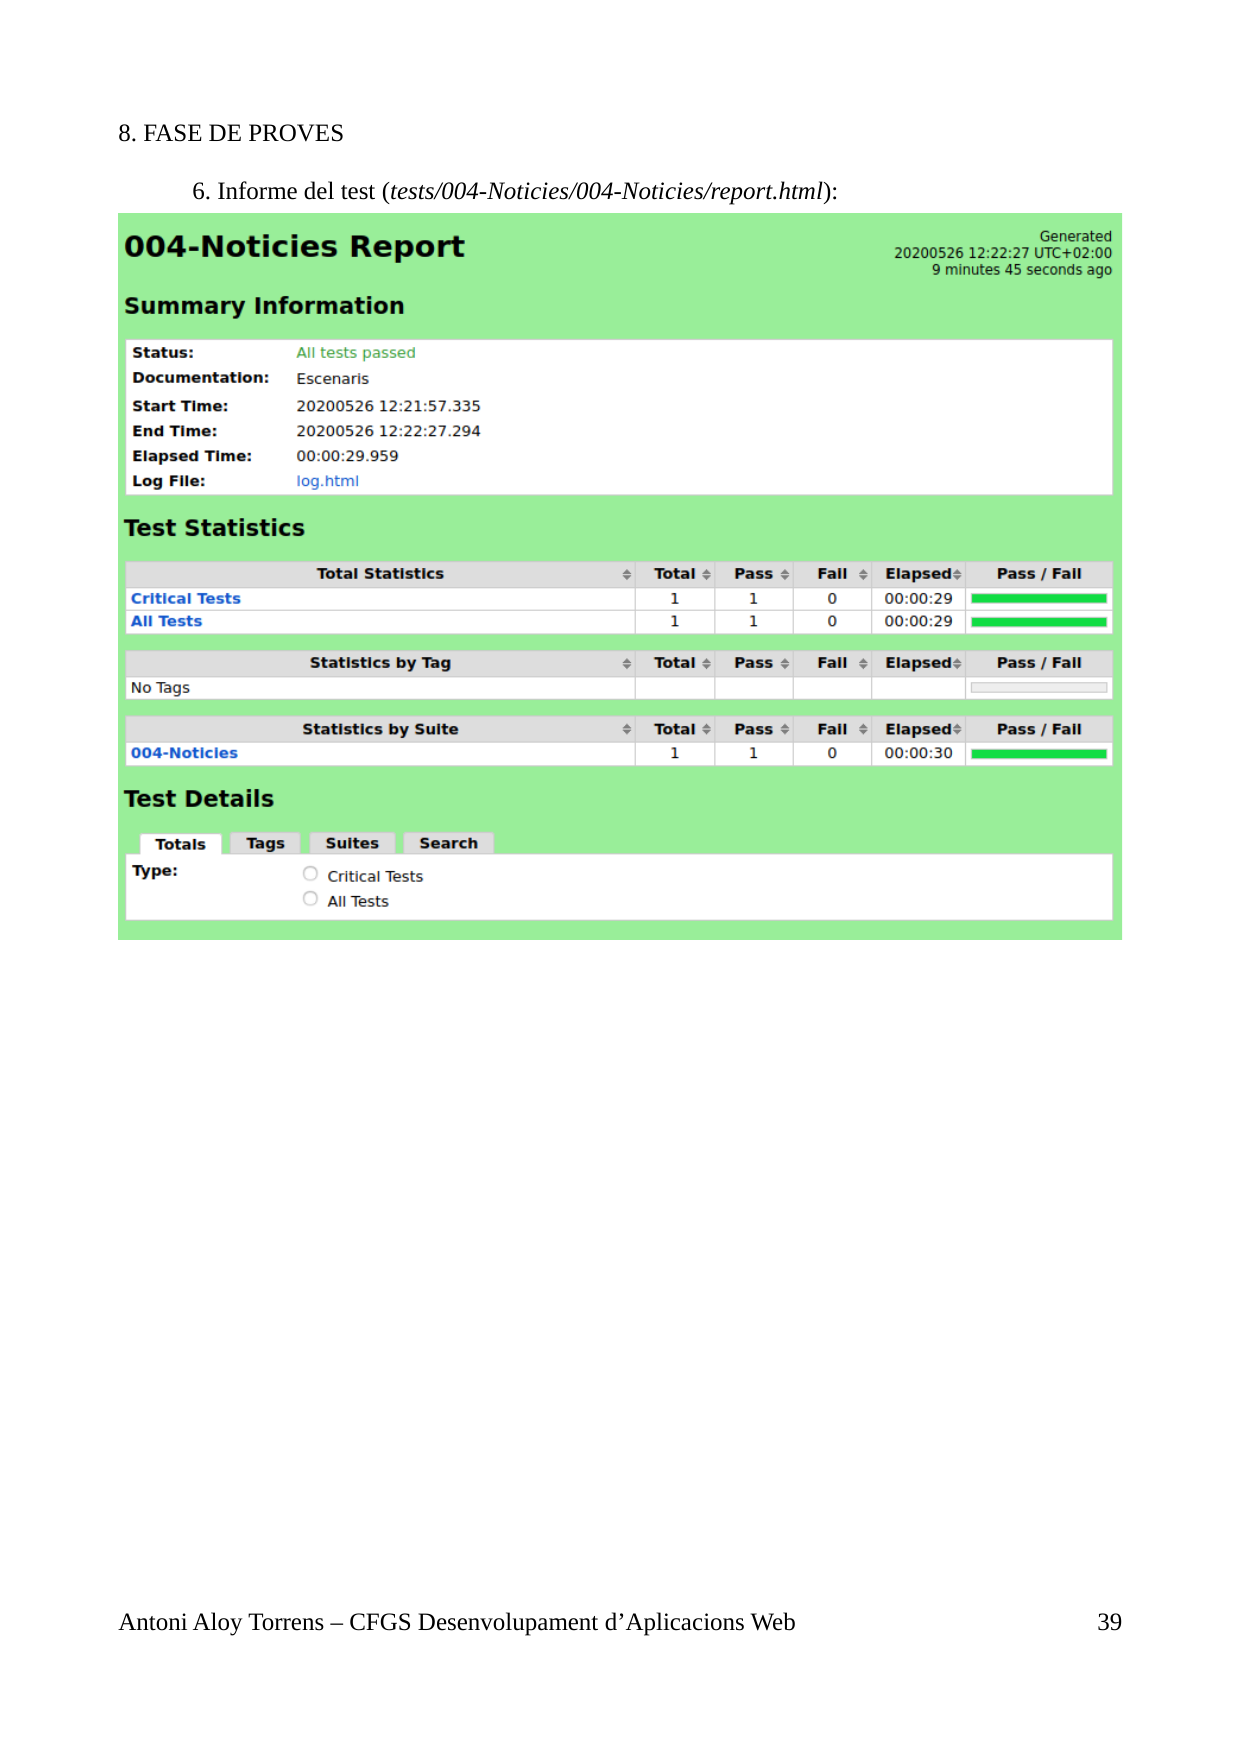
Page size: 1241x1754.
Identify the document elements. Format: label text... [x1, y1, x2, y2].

text 6. Informe del test (tests/004-Noticies/004-Noticies/report.html): [118, 176, 1122, 205]
picture [118, 213, 1123, 940]
